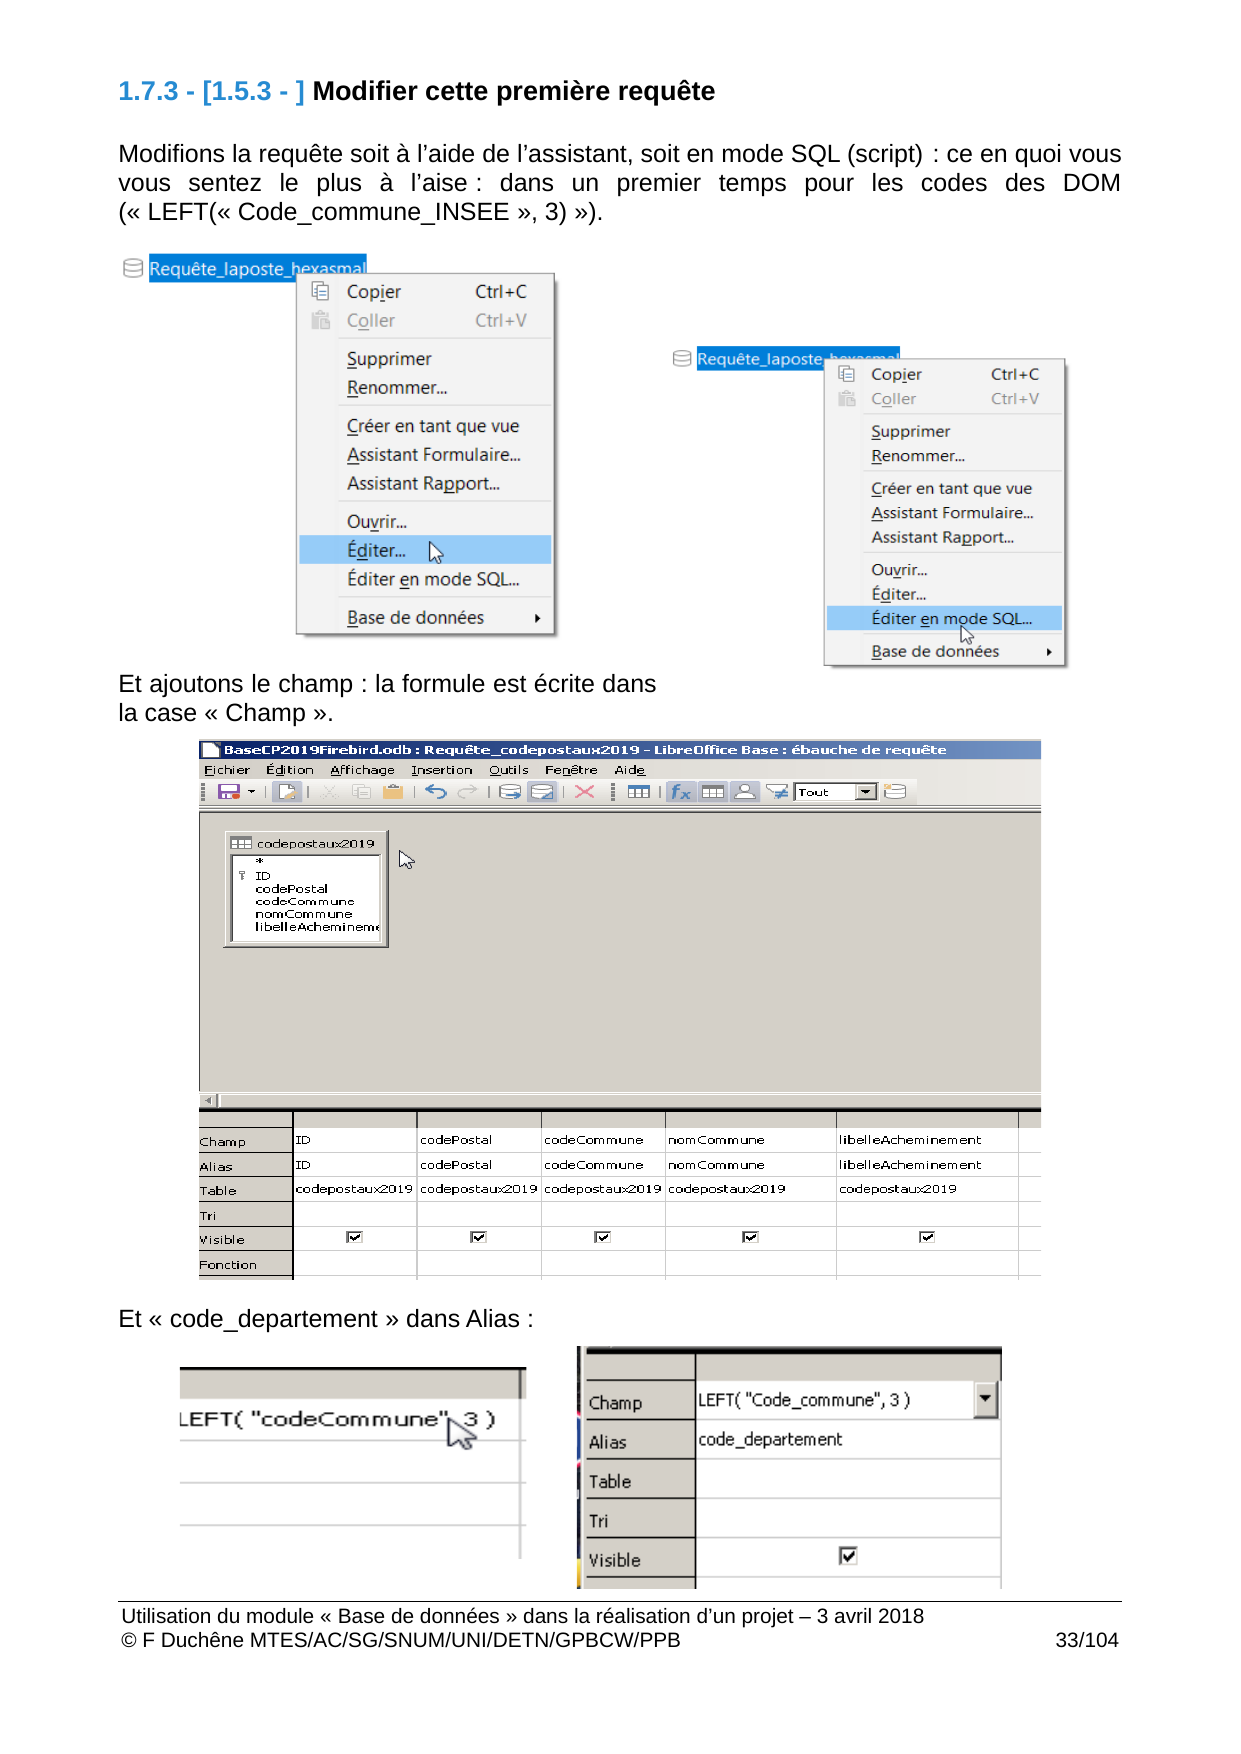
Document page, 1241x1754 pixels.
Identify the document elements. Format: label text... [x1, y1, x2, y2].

picture [576, 1346, 1002, 1589]
picture [104, 238, 566, 649]
text Modifions la requête soit à l’aide de l’assistant, soit en mode SQL (script) : ce en quoi vous vous sentez le plus à l’aise : dans un premier temps pour les codes des DOM (« LEFT(« Code_commune_INSEE », 3) »). [118, 139, 1122, 226]
subtitle Modifier cette première requête [118, 75, 1122, 106]
text Et « code_departement » dans Alias : [118, 1304, 1122, 1333]
picture [656, 338, 1078, 674]
text Et ajoutons le champ : la formule est écrite dans la case « Champ ». [118, 669, 1122, 727]
